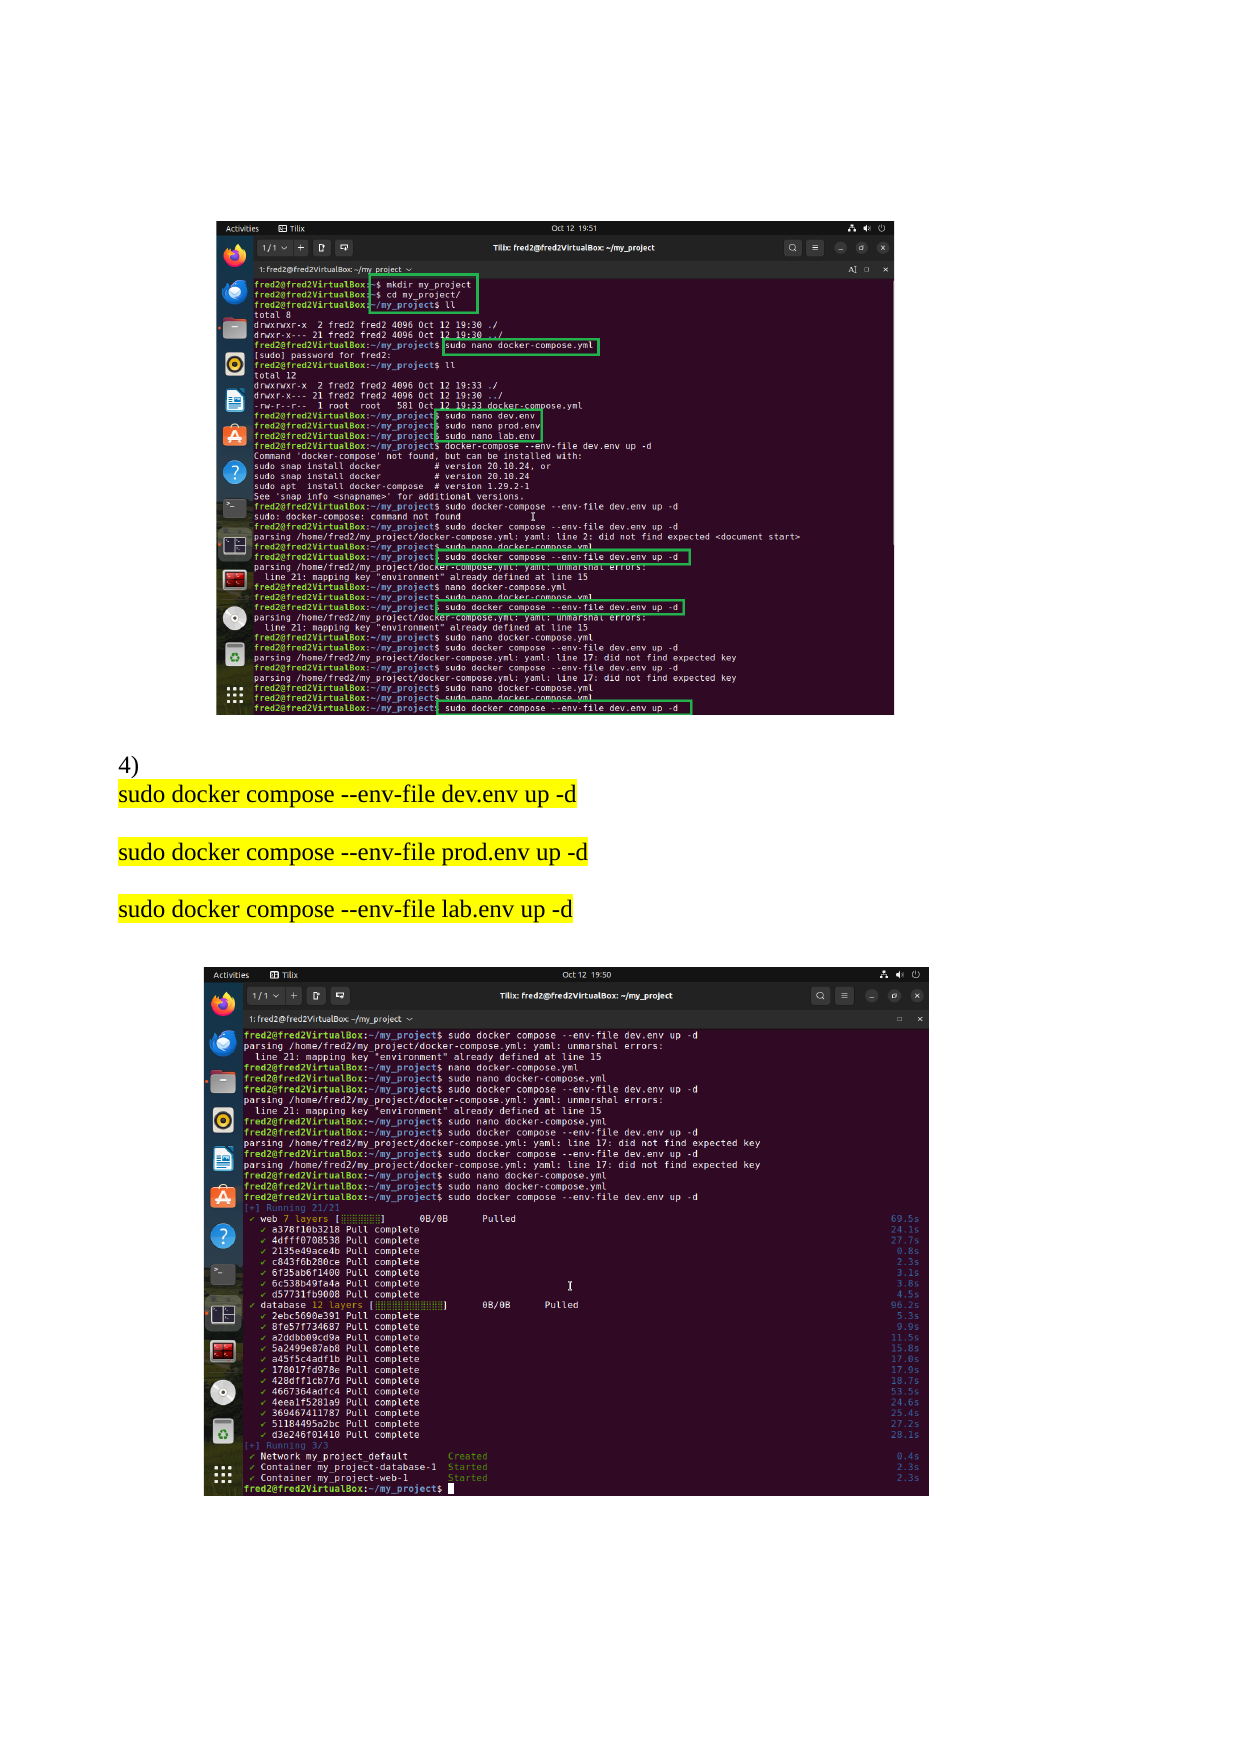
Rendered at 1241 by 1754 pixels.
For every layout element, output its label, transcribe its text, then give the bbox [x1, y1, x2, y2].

picture [203, 967, 929, 1496]
text 4) [118, 751, 1122, 779]
text sudo docker compose --env-file dev.env up -d [118, 779, 1122, 808]
text sudo docker compose --env-file lab.env up -d [118, 894, 1122, 923]
picture [216, 221, 895, 715]
text sudo docker compose --env-file prod.env up -d [118, 837, 1122, 866]
